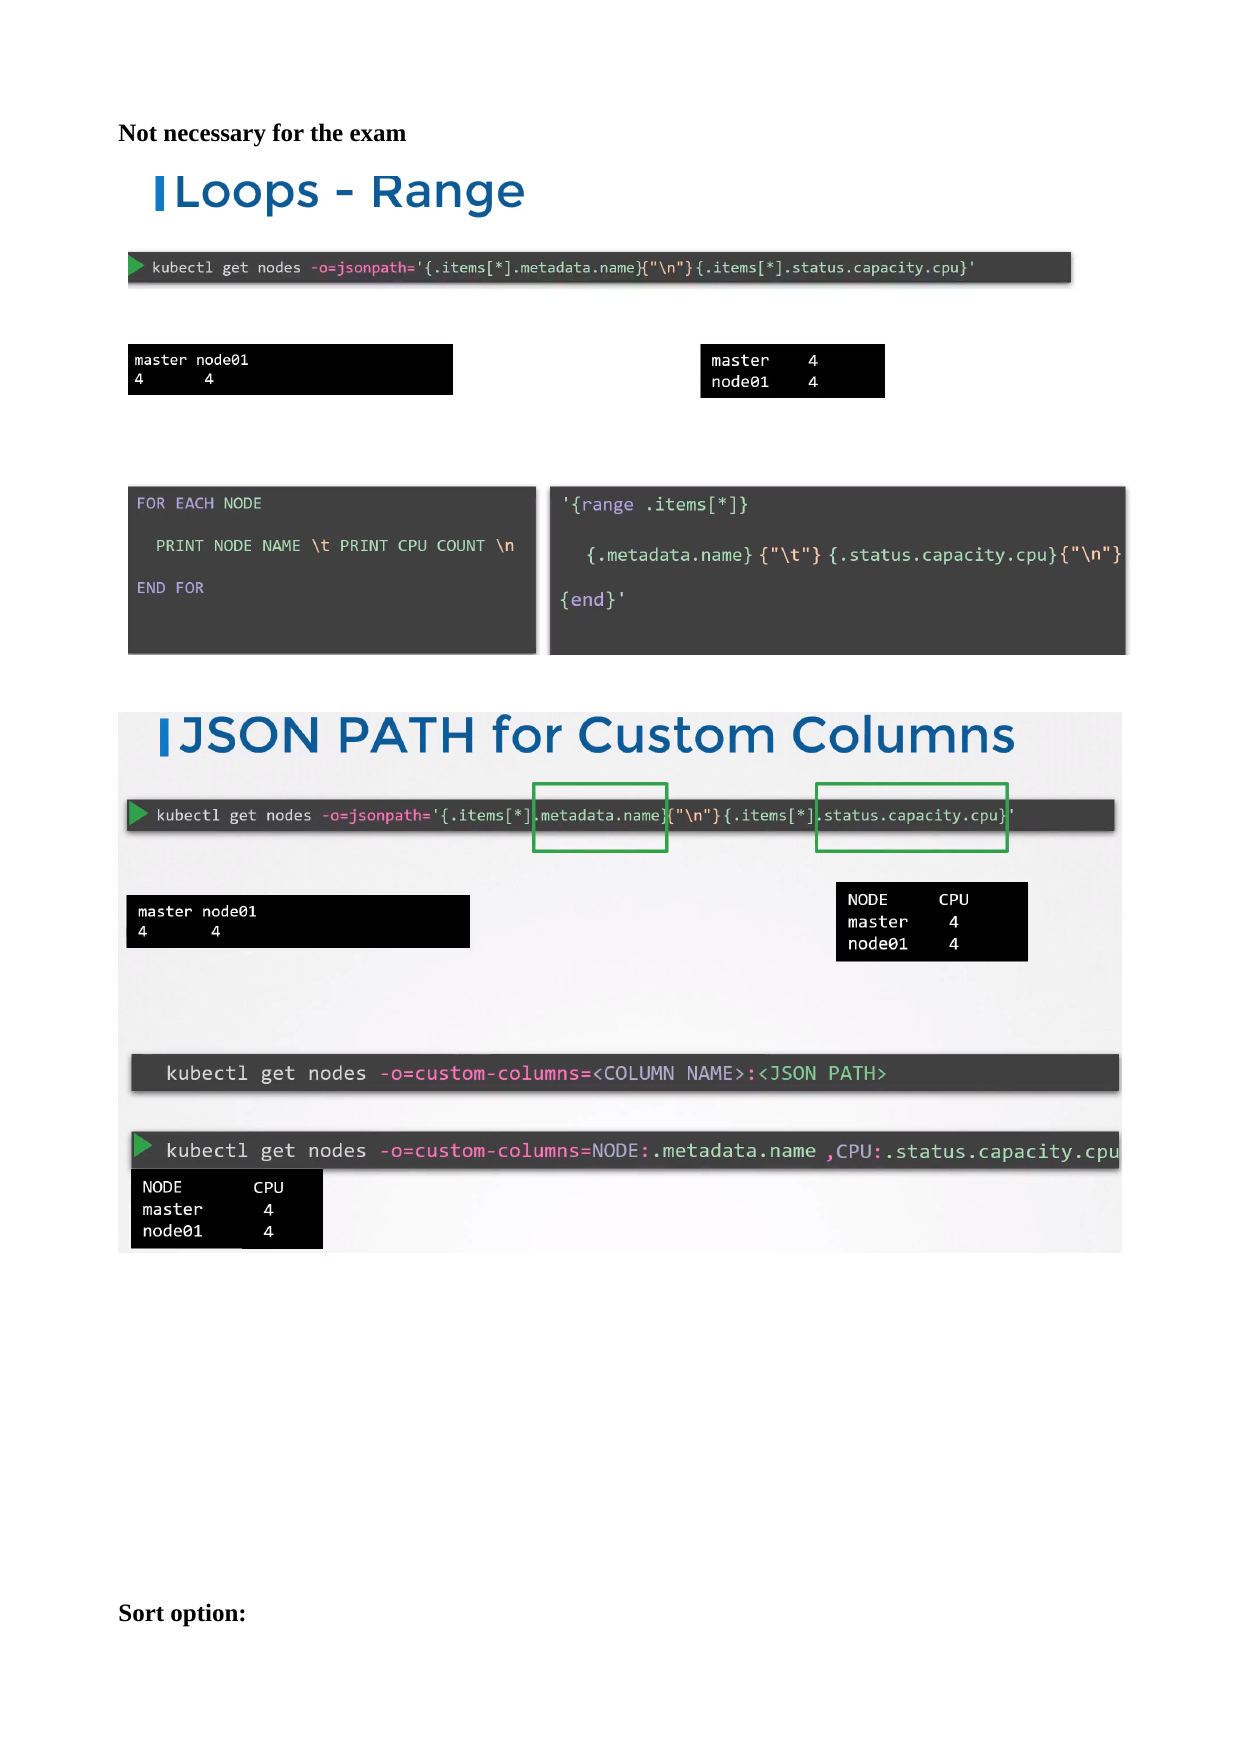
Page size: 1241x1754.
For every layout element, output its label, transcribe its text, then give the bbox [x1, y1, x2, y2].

text Sort option: [118, 1598, 1122, 1626]
picture [118, 712, 1123, 1253]
picture [128, 176, 1133, 655]
text Not necessary for the exam [118, 118, 1122, 147]
